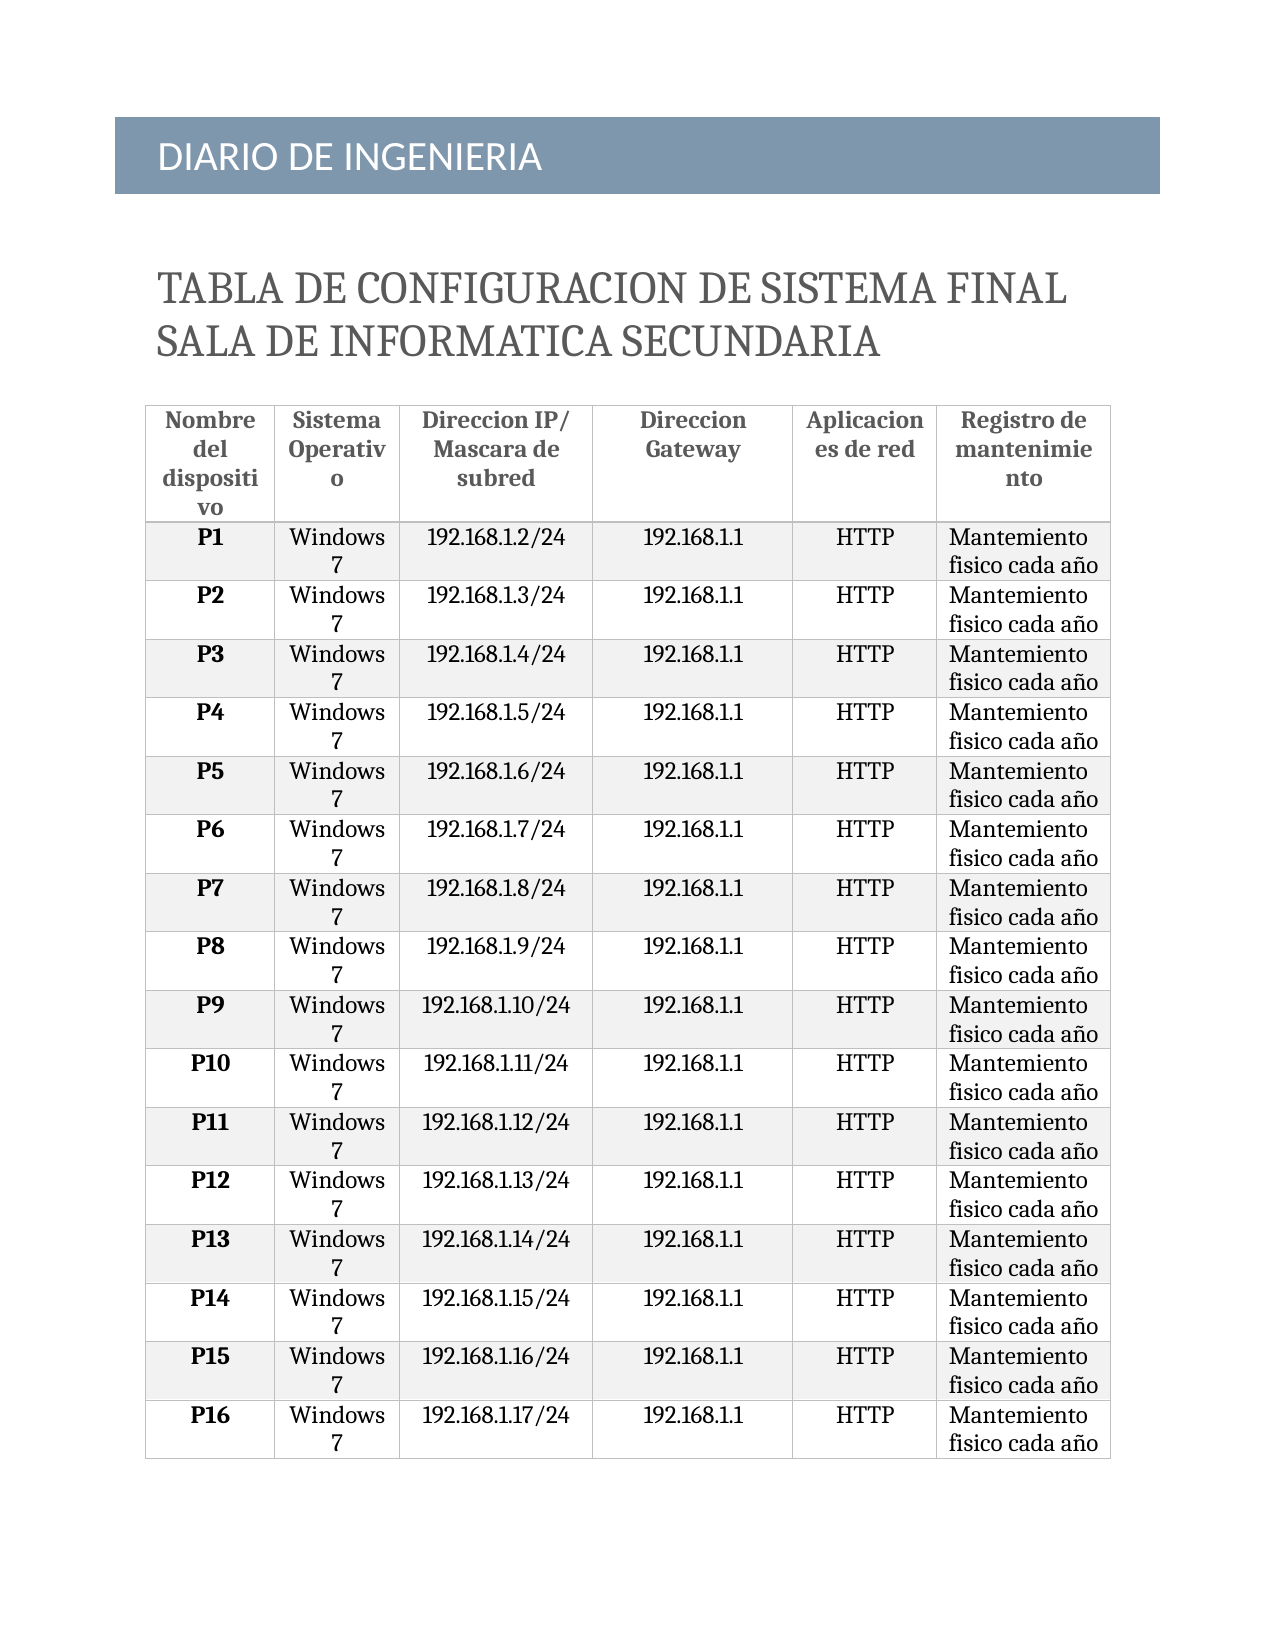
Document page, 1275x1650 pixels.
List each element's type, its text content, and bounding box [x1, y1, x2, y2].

table_cell 192.168.1.5/24 [400, 698, 592, 756]
table_cell P14 [146, 1284, 274, 1341]
table_cell 192.168.1.11/24 [400, 1049, 592, 1107]
table_cell HTTP [793, 1401, 936, 1458]
table_cell 192.168.1.1 [593, 991, 792, 1048]
table_cell 192.168.1.2/24 [400, 523, 592, 580]
table_cell Windows 7 [275, 1284, 399, 1341]
table_header Direccion IP/ Mascara de subred [400, 406, 592, 521]
table_cell Mantemiento fisico cada año [937, 815, 1110, 873]
table_cell 192.168.1.1 [593, 698, 792, 756]
table_cell 192.168.1.1 [593, 815, 792, 873]
table_cell P2 [146, 581, 274, 638]
table_cell Mantemiento fisico cada año [937, 757, 1110, 814]
table_cell HTTP [793, 757, 936, 814]
table_cell Mantemiento fisico cada año [937, 640, 1110, 697]
table_cell HTTP [793, 815, 936, 873]
table_cell P10 [146, 1049, 274, 1107]
table_cell HTTP [793, 1108, 936, 1165]
table_cell 192.168.1.7/24 [400, 815, 592, 873]
table_cell 192.168.1.1 [593, 932, 792, 990]
table_cell 192.168.1.1 [593, 581, 792, 638]
table_cell Windows 7 [275, 1401, 399, 1458]
table_cell 192.168.1.10/24 [400, 991, 592, 1048]
table_cell HTTP [793, 1049, 936, 1107]
table_cell HTTP [793, 874, 936, 931]
table_cell 192.168.1.1 [593, 1284, 792, 1341]
table_cell Windows 7 [275, 932, 399, 990]
table_cell Windows 7 [275, 1049, 399, 1107]
table_cell Mantemiento fisico cada año [937, 1342, 1110, 1399]
table_cell 192.168.1.8/24 [400, 874, 592, 931]
table_cell 192.168.1.3/24 [400, 581, 592, 638]
table_cell Mantemiento fisico cada año [937, 991, 1110, 1048]
table_cell Mantemiento fisico cada año [937, 874, 1110, 931]
table_cell P12 [146, 1166, 274, 1224]
table_cell 192.168.1.15/24 [400, 1284, 592, 1341]
table_cell 192.168.1.1 [593, 1049, 792, 1107]
table_cell P5 [146, 757, 274, 814]
table_cell P13 [146, 1225, 274, 1282]
table_cell P16 [146, 1401, 274, 1458]
table_cell Mantemiento fisico cada año [937, 1225, 1110, 1282]
table_cell Mantemiento fisico cada año [937, 1284, 1110, 1341]
table_cell Windows 7 [275, 1166, 399, 1224]
table_cell 192.168.1.1 [593, 1166, 792, 1224]
table_cell P15 [146, 1342, 274, 1399]
table_cell 192.168.1.1 [593, 523, 792, 580]
table_cell HTTP [793, 991, 936, 1048]
table_cell HTTP [793, 932, 936, 990]
table_cell Mantemiento fisico cada año [937, 1401, 1110, 1458]
table_cell HTTP [793, 523, 936, 580]
table_cell 192.168.1.13/24 [400, 1166, 592, 1224]
table_cell 192.168.1.16/24 [400, 1342, 592, 1399]
table_cell 192.168.1.6/24 [400, 757, 592, 814]
table_cell Windows 7 [275, 991, 399, 1048]
table_cell HTTP [793, 1225, 936, 1282]
table_cell HTTP [793, 1166, 936, 1224]
table_header Nombre del dispositivo [146, 406, 274, 521]
table_cell 192.168.1.4/24 [400, 640, 592, 697]
table_cell HTTP [793, 640, 936, 697]
table_cell Windows 7 [275, 698, 399, 756]
table_cell P6 [146, 815, 274, 873]
table_cell Mantemiento fisico cada año [937, 698, 1110, 756]
table_cell Windows 7 [275, 1225, 399, 1282]
table_cell 192.168.1.9/24 [400, 932, 592, 990]
table_cell Mantemiento fisico cada año [937, 1166, 1110, 1224]
table_cell HTTP [793, 581, 936, 638]
table_cell 192.168.1.1 [593, 1108, 792, 1165]
table_cell HTTP [793, 1342, 936, 1399]
table_header Registro de mantenimiento [937, 406, 1110, 521]
table_cell 192.168.1.1 [593, 640, 792, 697]
table_cell P8 [146, 932, 274, 990]
table_cell Mantemiento fisico cada año [937, 581, 1110, 638]
table_cell P11 [146, 1108, 274, 1165]
table_cell Windows 7 [275, 1108, 399, 1165]
table_cell P7 [146, 874, 274, 931]
table_header Direccion Gateway [593, 406, 792, 521]
table_cell Windows 7 [275, 640, 399, 697]
table_cell Windows 7 [275, 581, 399, 638]
table_cell P3 [146, 640, 274, 697]
table_cell 192.168.1.17/24 [400, 1401, 592, 1458]
table_cell 192.168.1.1 [593, 1401, 792, 1458]
table_cell Windows 7 [275, 874, 399, 931]
table_cell Windows 7 [275, 1342, 399, 1399]
table_cell P1 [146, 523, 274, 580]
table_cell 192.168.1.12/24 [400, 1108, 592, 1165]
table_cell Windows 7 [275, 757, 399, 814]
table_cell P9 [146, 991, 274, 1048]
table_cell Mantemiento fisico cada año [937, 523, 1110, 580]
table_cell 192.168.1.1 [593, 757, 792, 814]
table_cell Mantemiento fisico cada año [937, 1108, 1110, 1165]
subtitle TABLA DE CONFIGURACION DE SISTEMA FINAL SALA DE INFORMATICA SECUNDARIA [157, 262, 1117, 368]
table_cell Windows 7 [275, 523, 399, 580]
table_cell Mantemiento fisico cada año [937, 932, 1110, 990]
table_cell HTTP [793, 1284, 936, 1341]
table_header Aplicaciones de red [793, 406, 936, 521]
table_cell HTTP [793, 698, 936, 756]
table_cell 192.168.1.1 [593, 874, 792, 931]
table_cell 192.168.1.14/24 [400, 1225, 592, 1282]
table_cell 192.168.1.1 [593, 1342, 792, 1399]
table_cell Windows 7 [275, 815, 399, 873]
table_cell 192.168.1.1 [593, 1225, 792, 1282]
table_cell Mantemiento fisico cada año [937, 1049, 1110, 1107]
table_header Sistema Operativo [275, 406, 399, 521]
table_cell P4 [146, 698, 274, 756]
